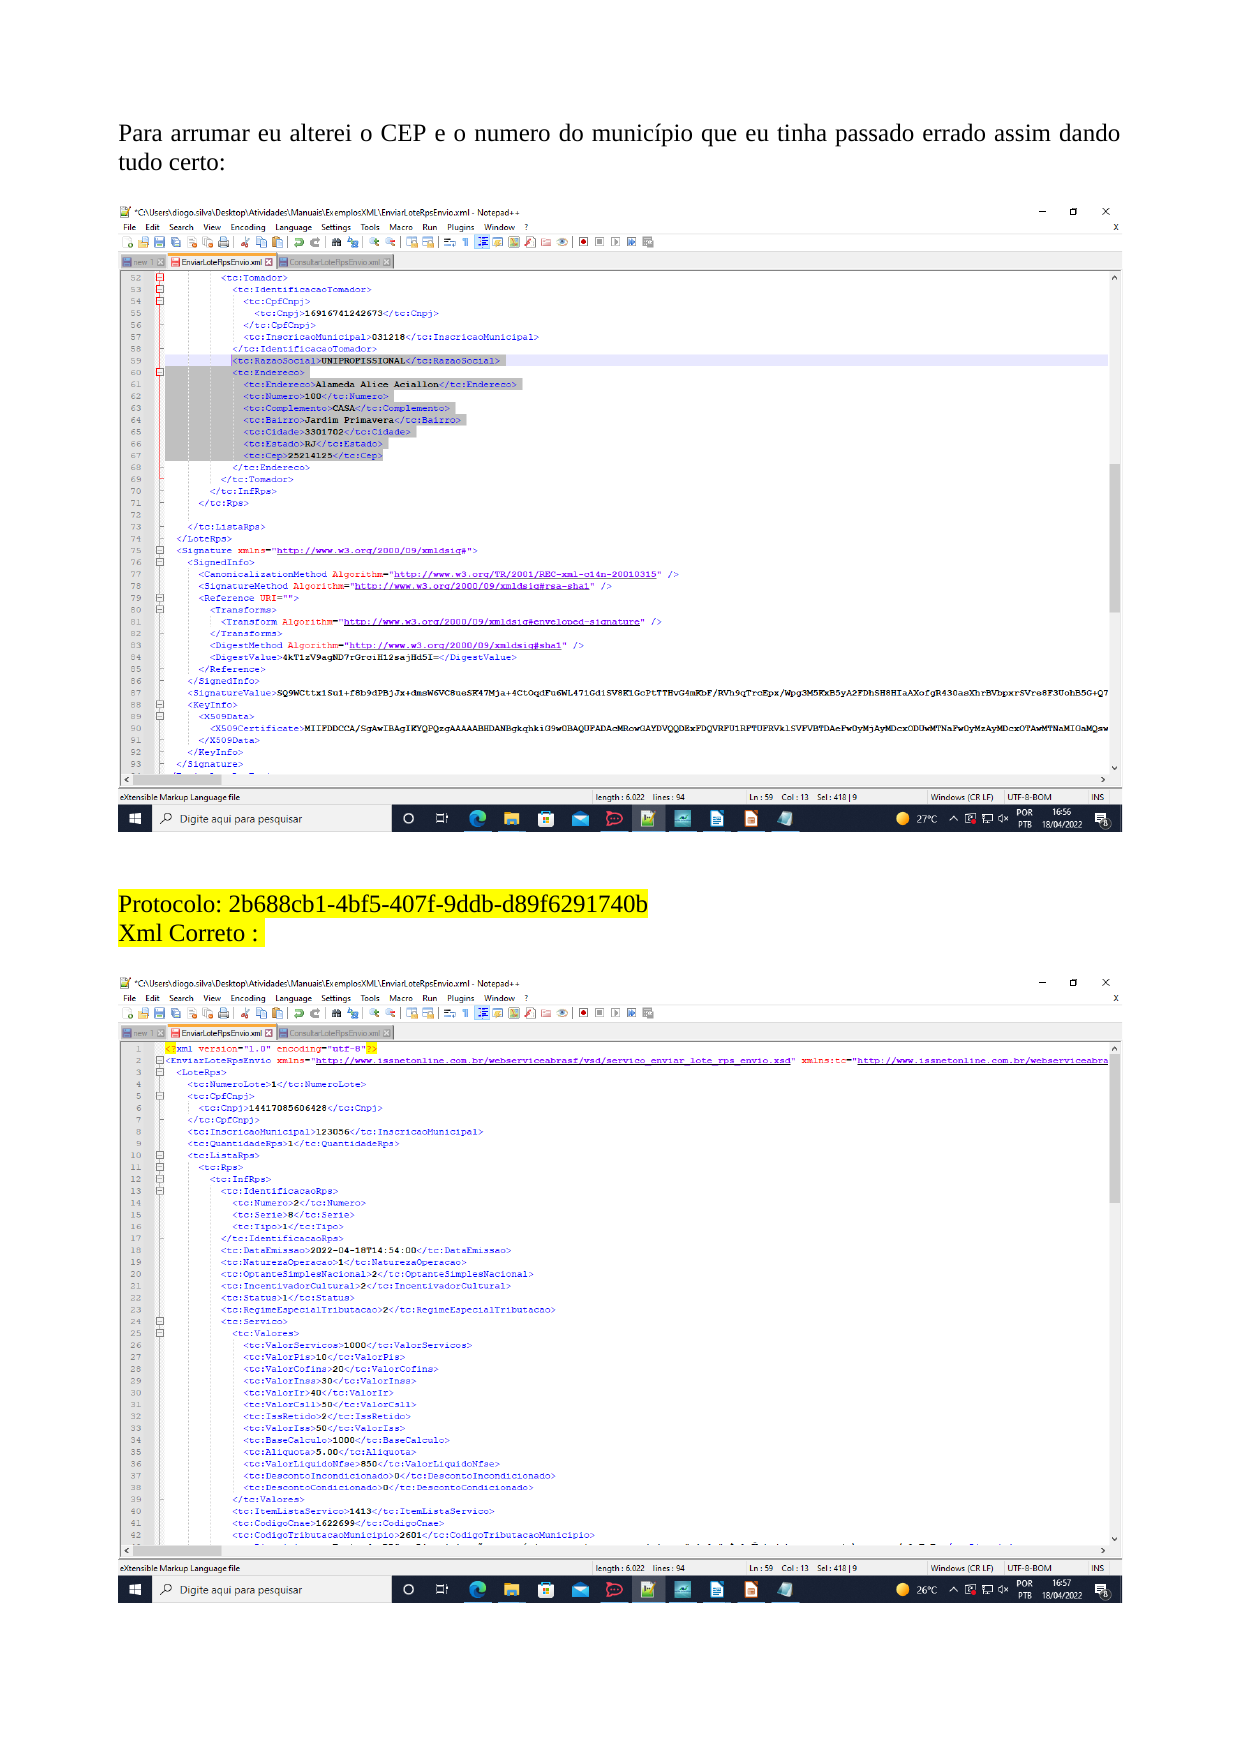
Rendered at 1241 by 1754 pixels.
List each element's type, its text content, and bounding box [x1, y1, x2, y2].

picture [118, 975, 1123, 1603]
list Xml Correto : [118, 918, 1122, 947]
picture [118, 204, 1123, 832]
list Para arrumar eu alterei o CEP e o numero do município que eu tinha passado errado assim dando tudo certo: [118, 118, 1122, 176]
list Protocolo: 2b688cb1-4bf5-407f-9ddb-d89f6291740b [118, 889, 1122, 918]
